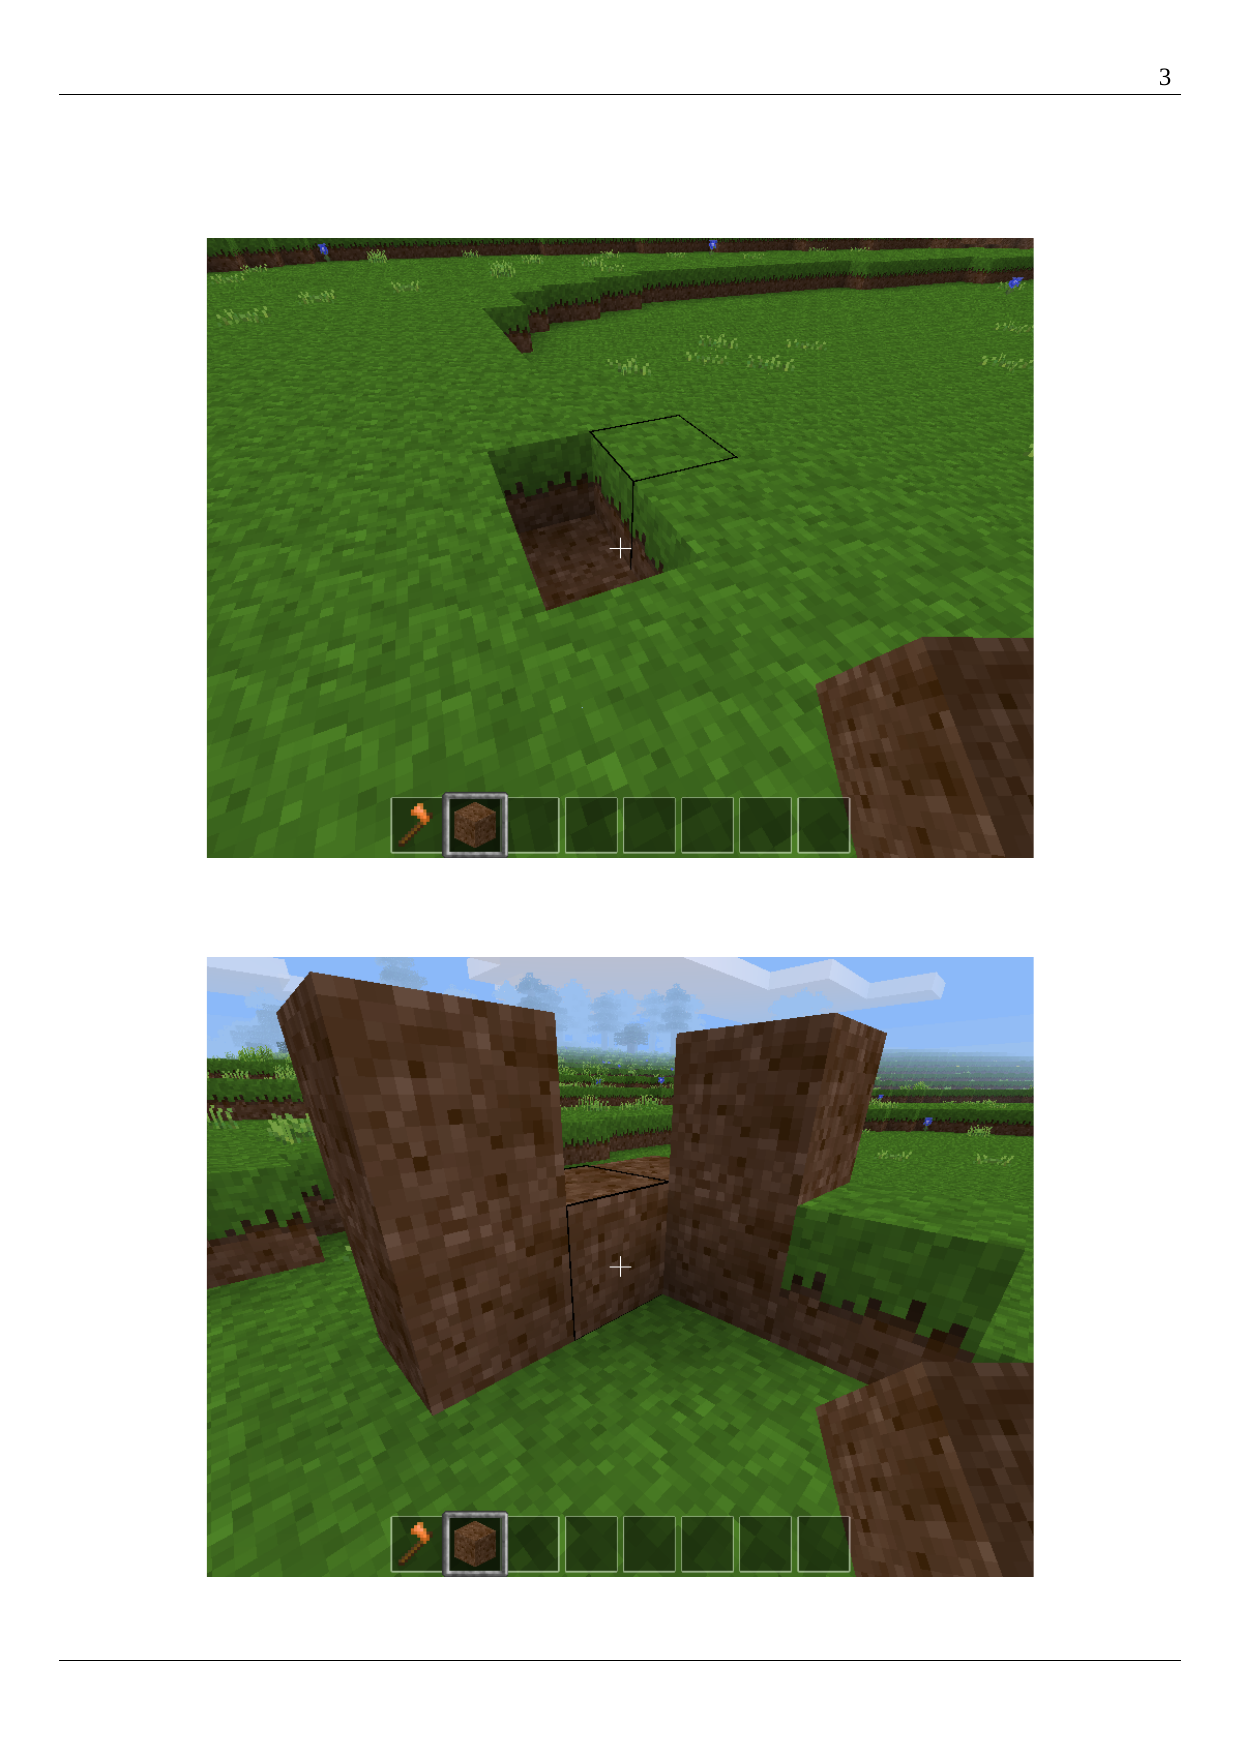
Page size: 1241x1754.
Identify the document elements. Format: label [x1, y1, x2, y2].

picture [206, 957, 1034, 1577]
picture [206, 238, 1034, 858]
